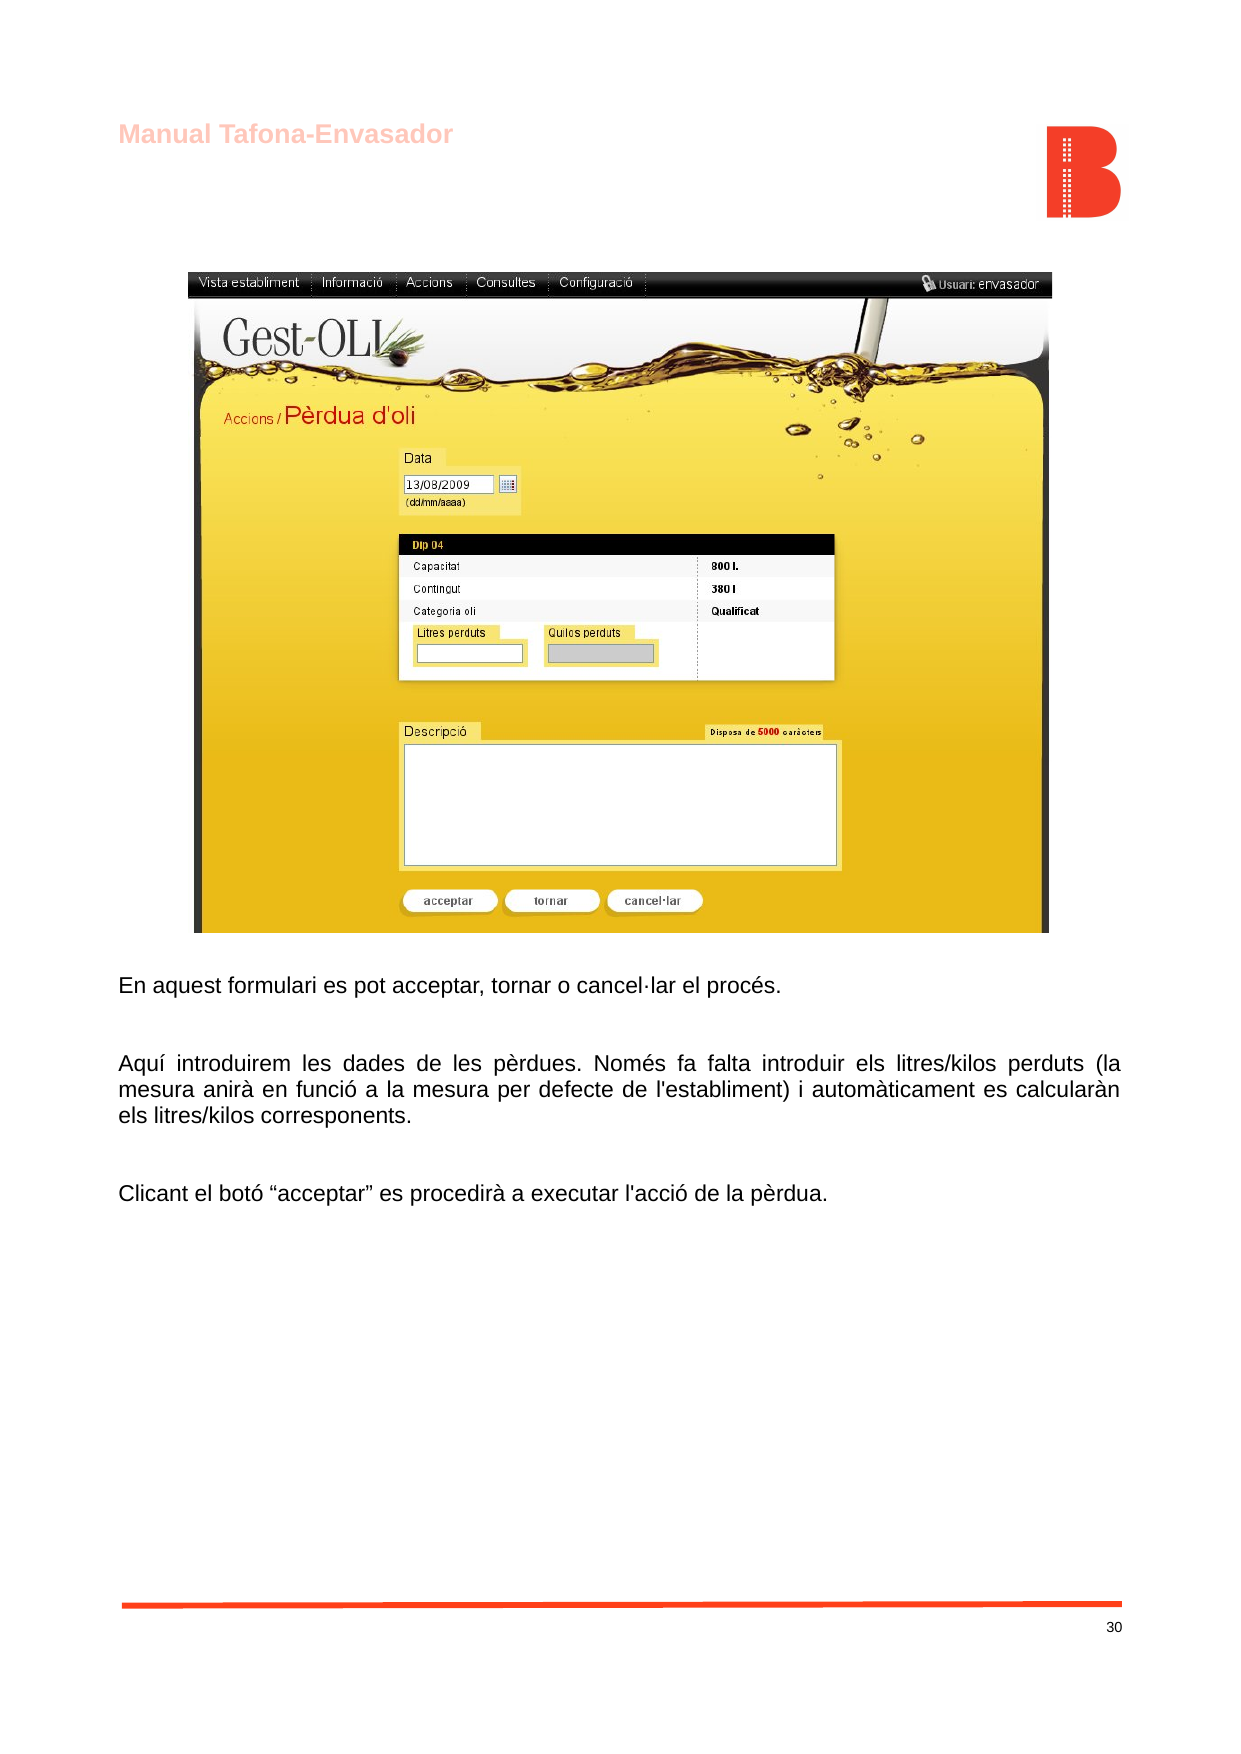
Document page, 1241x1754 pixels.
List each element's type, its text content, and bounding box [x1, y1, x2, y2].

picture [1036, 124, 1130, 221]
picture [188, 272, 1053, 933]
text Aquí introduirem les dades de les pèrdues. Només fa falta introduir els litres/kilos perduts (la mesura anirà en funció a la mesura per defecte de l'establiment) i automàticament es calcularàn els litres/kilos corresponents. [118, 1049, 1122, 1129]
text En aquest formulari es pot acceptar, tornar o cancel·lar el procés. [118, 972, 1122, 998]
text Clicant el botó “acceptar” es procedirà a executar l'acció de la pèrdua. [118, 1180, 1122, 1206]
